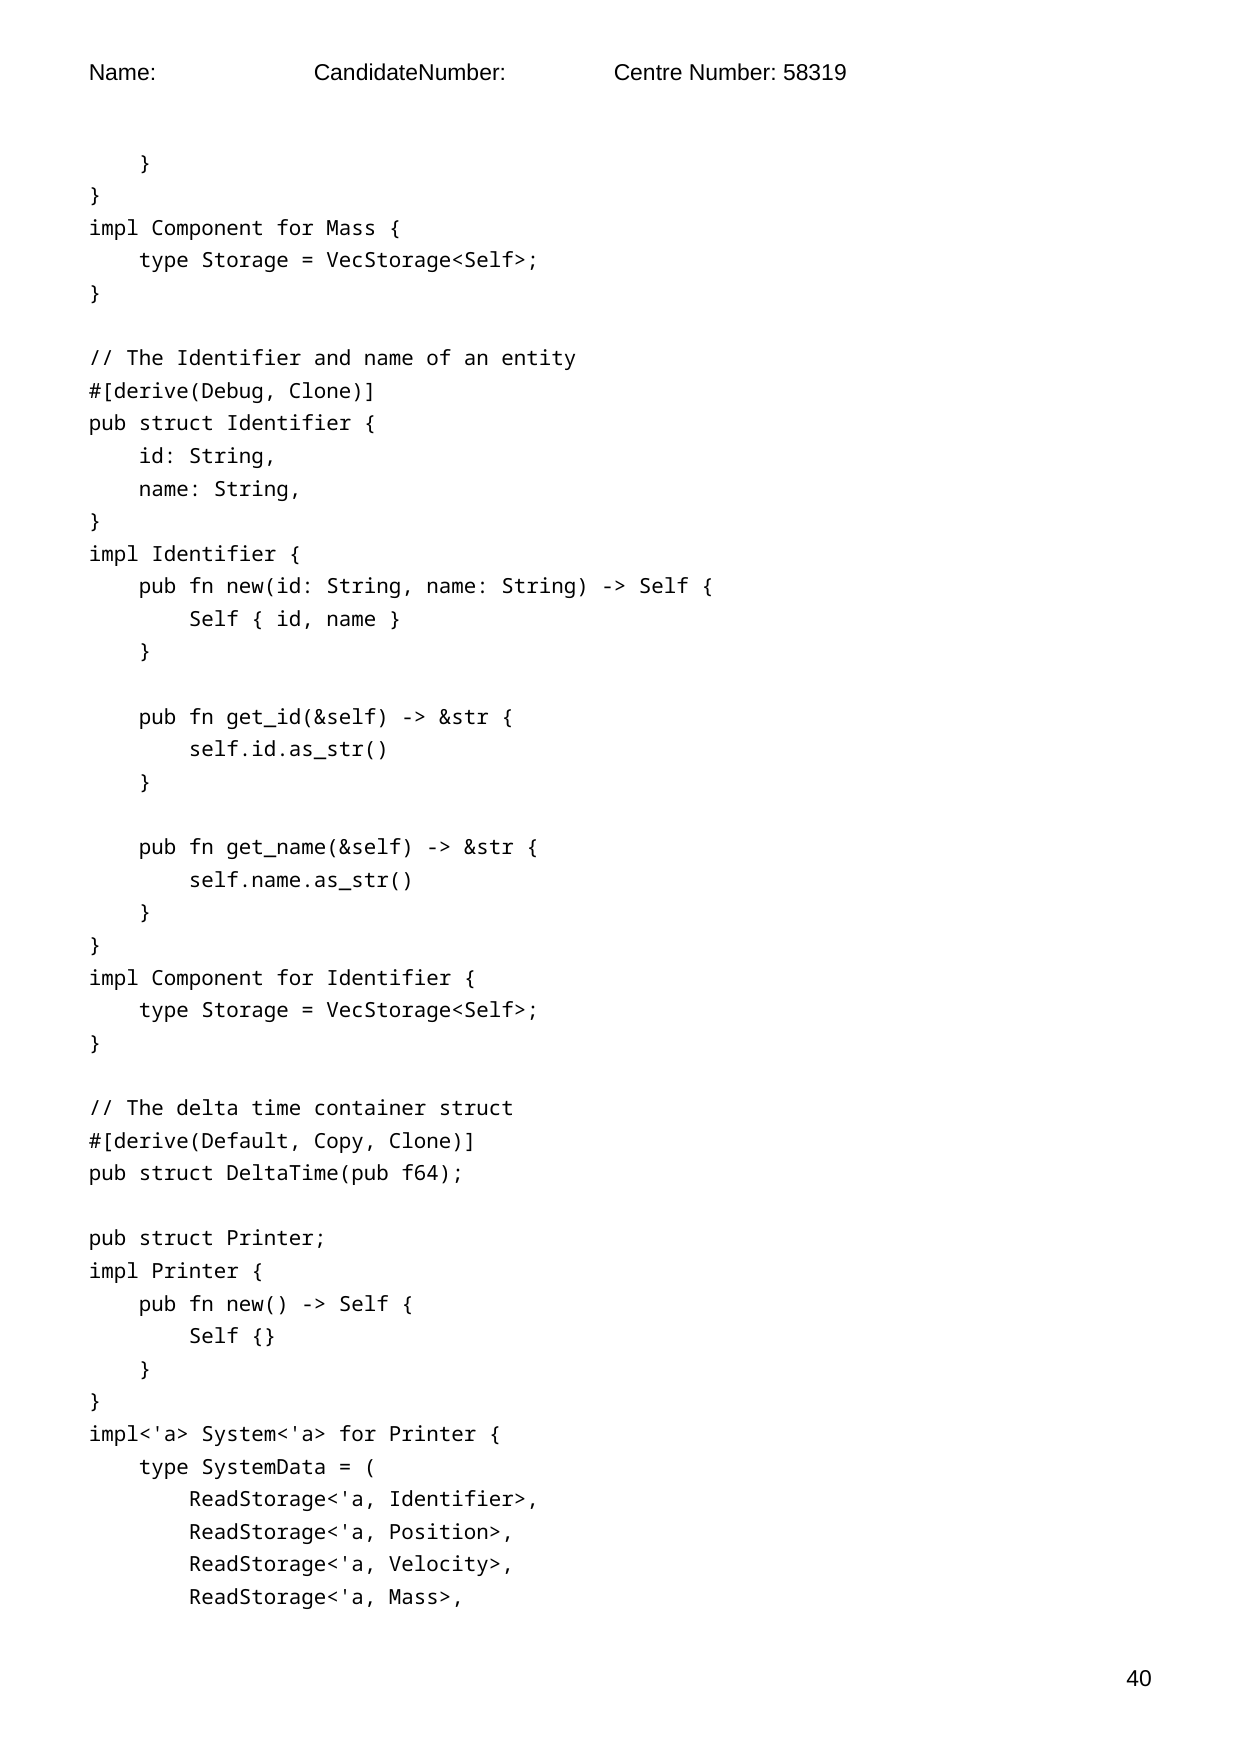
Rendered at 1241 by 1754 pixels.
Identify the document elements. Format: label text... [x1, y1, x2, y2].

text } [88, 1028, 1152, 1056]
text pub fn new() -> Self { [88, 1289, 1152, 1317]
text Self { id, name } [88, 604, 1152, 632]
text } [88, 897, 1152, 926]
text ReadStorage<'a, Position>, [88, 1517, 1152, 1545]
text } [88, 506, 1152, 535]
text } [88, 767, 1152, 796]
text pub struct Identifier { [88, 408, 1152, 437]
text impl Component for Mass { [88, 213, 1152, 241]
text self.name.as_str() [88, 865, 1152, 893]
text // The Identifier and name of an entity [88, 343, 1152, 372]
text pub fn new(id: String, name: String) -> Self { [88, 571, 1152, 600]
text type Storage = VecStorage<Self>; [88, 245, 1152, 274]
text type Storage = VecStorage<Self>; [88, 995, 1152, 1024]
text self.id.as_str() [88, 734, 1152, 763]
text Self {} [88, 1321, 1152, 1350]
text #[derive(Debug, Clone)] [88, 376, 1152, 404]
text pub struct DeltaTime(pub f64); [88, 1158, 1152, 1187]
text type SystemData = ( [88, 1452, 1152, 1480]
text name: String, [88, 474, 1152, 502]
text impl Identifier { [88, 539, 1152, 567]
text } [88, 180, 1152, 209]
text impl<'a> System<'a> for Printer { [88, 1419, 1152, 1448]
text } [88, 637, 1152, 665]
text ReadStorage<'a, Mass>, [88, 1582, 1152, 1611]
text impl Printer { [88, 1256, 1152, 1284]
text } [88, 278, 1152, 306]
text } [88, 930, 1152, 958]
text pub fn get_name(&self) -> &str { [88, 832, 1152, 861]
text ReadStorage<'a, Identifier>, [88, 1484, 1152, 1513]
text ReadStorage<'a, Velocity>, [88, 1549, 1152, 1578]
text } [88, 1387, 1152, 1415]
text pub struct Printer; [88, 1223, 1152, 1252]
text #[derive(Default, Copy, Clone)] [88, 1126, 1152, 1154]
text pub fn get_id(&self) -> &str { [88, 702, 1152, 730]
text } [88, 148, 1152, 176]
text } [88, 1354, 1152, 1382]
text impl Component for Identifier { [88, 963, 1152, 991]
text id: String, [88, 441, 1152, 469]
text // The delta time container struct [88, 1093, 1152, 1122]
